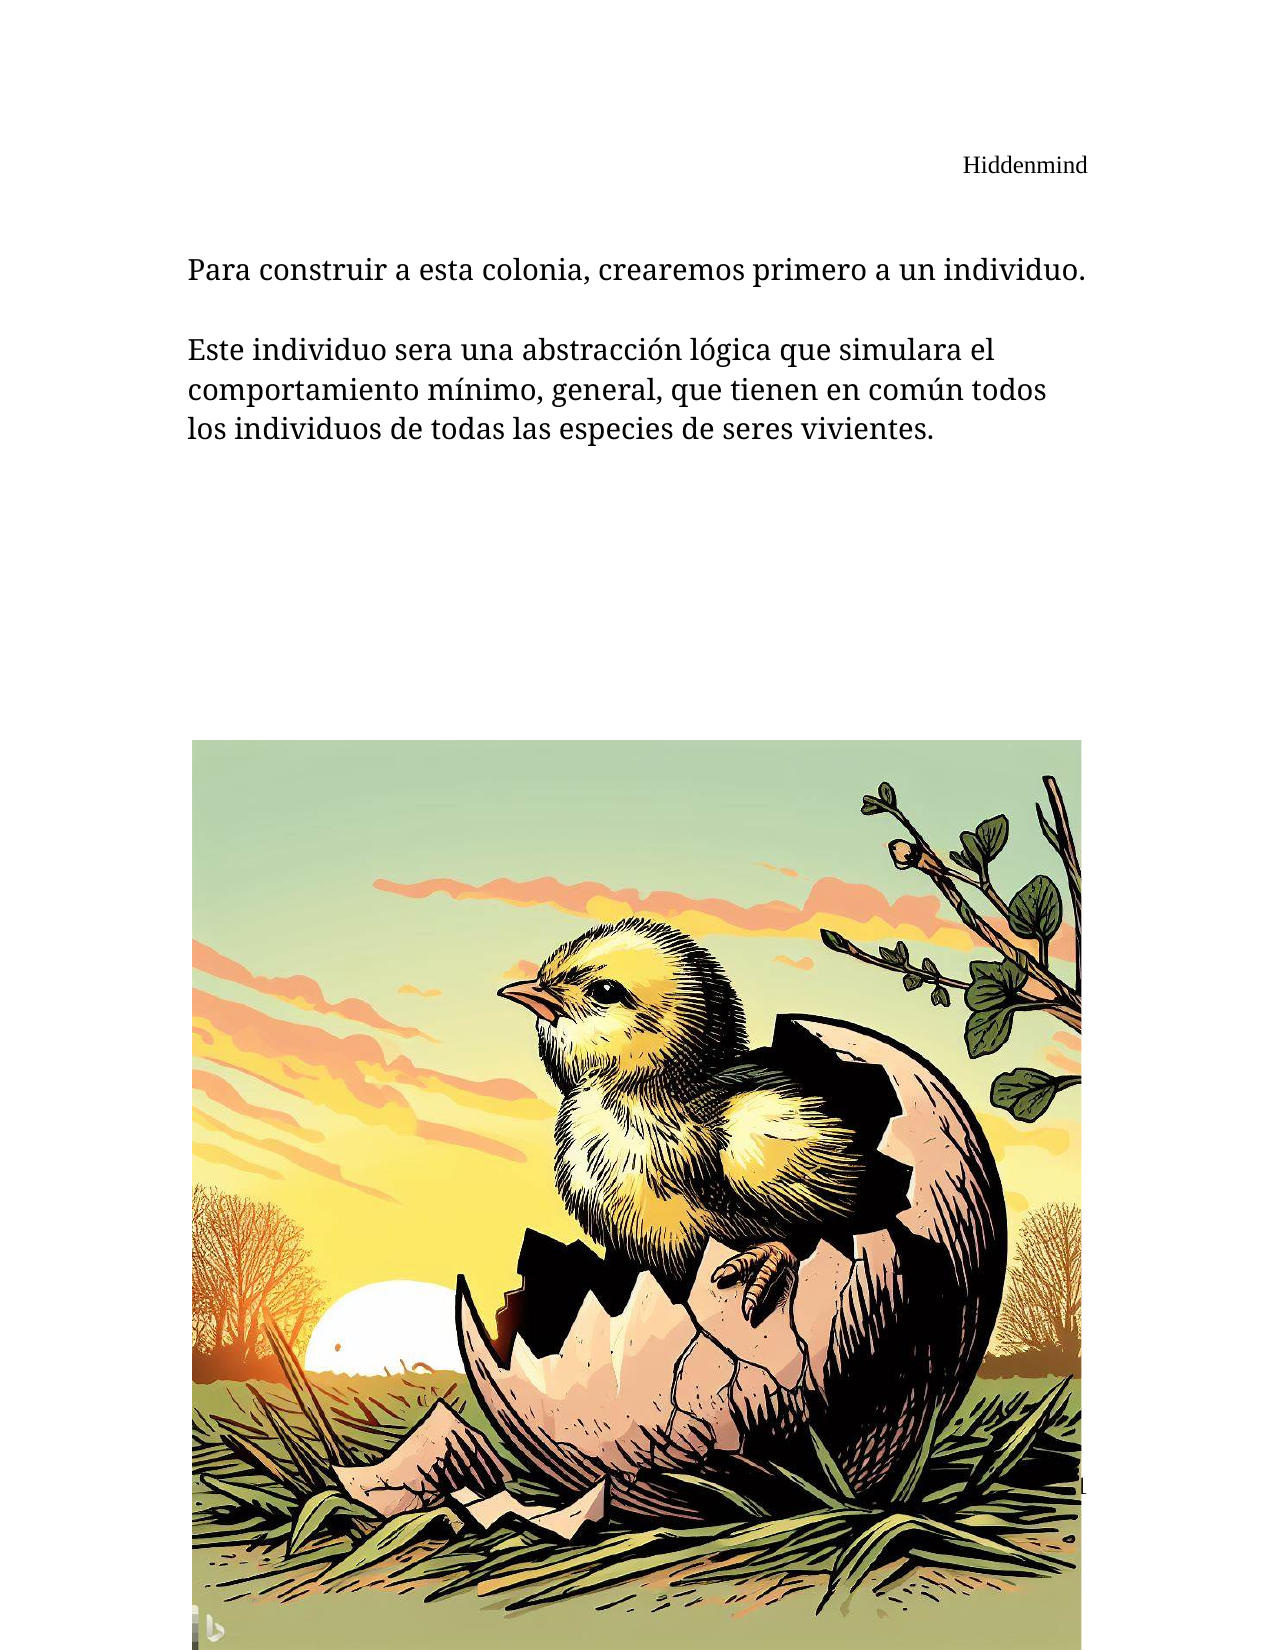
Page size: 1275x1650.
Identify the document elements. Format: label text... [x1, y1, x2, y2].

picture [192, 740, 1082, 1650]
text Este individuo sera una abstracción lógica que simulara el comportamiento mínimo, general, que tienen en común todos los individuos de todas las especies de seres vivientes. [187, 329, 1087, 448]
text Para construir a esta colonia, crearemos primero a un individuo. [187, 250, 1087, 289]
